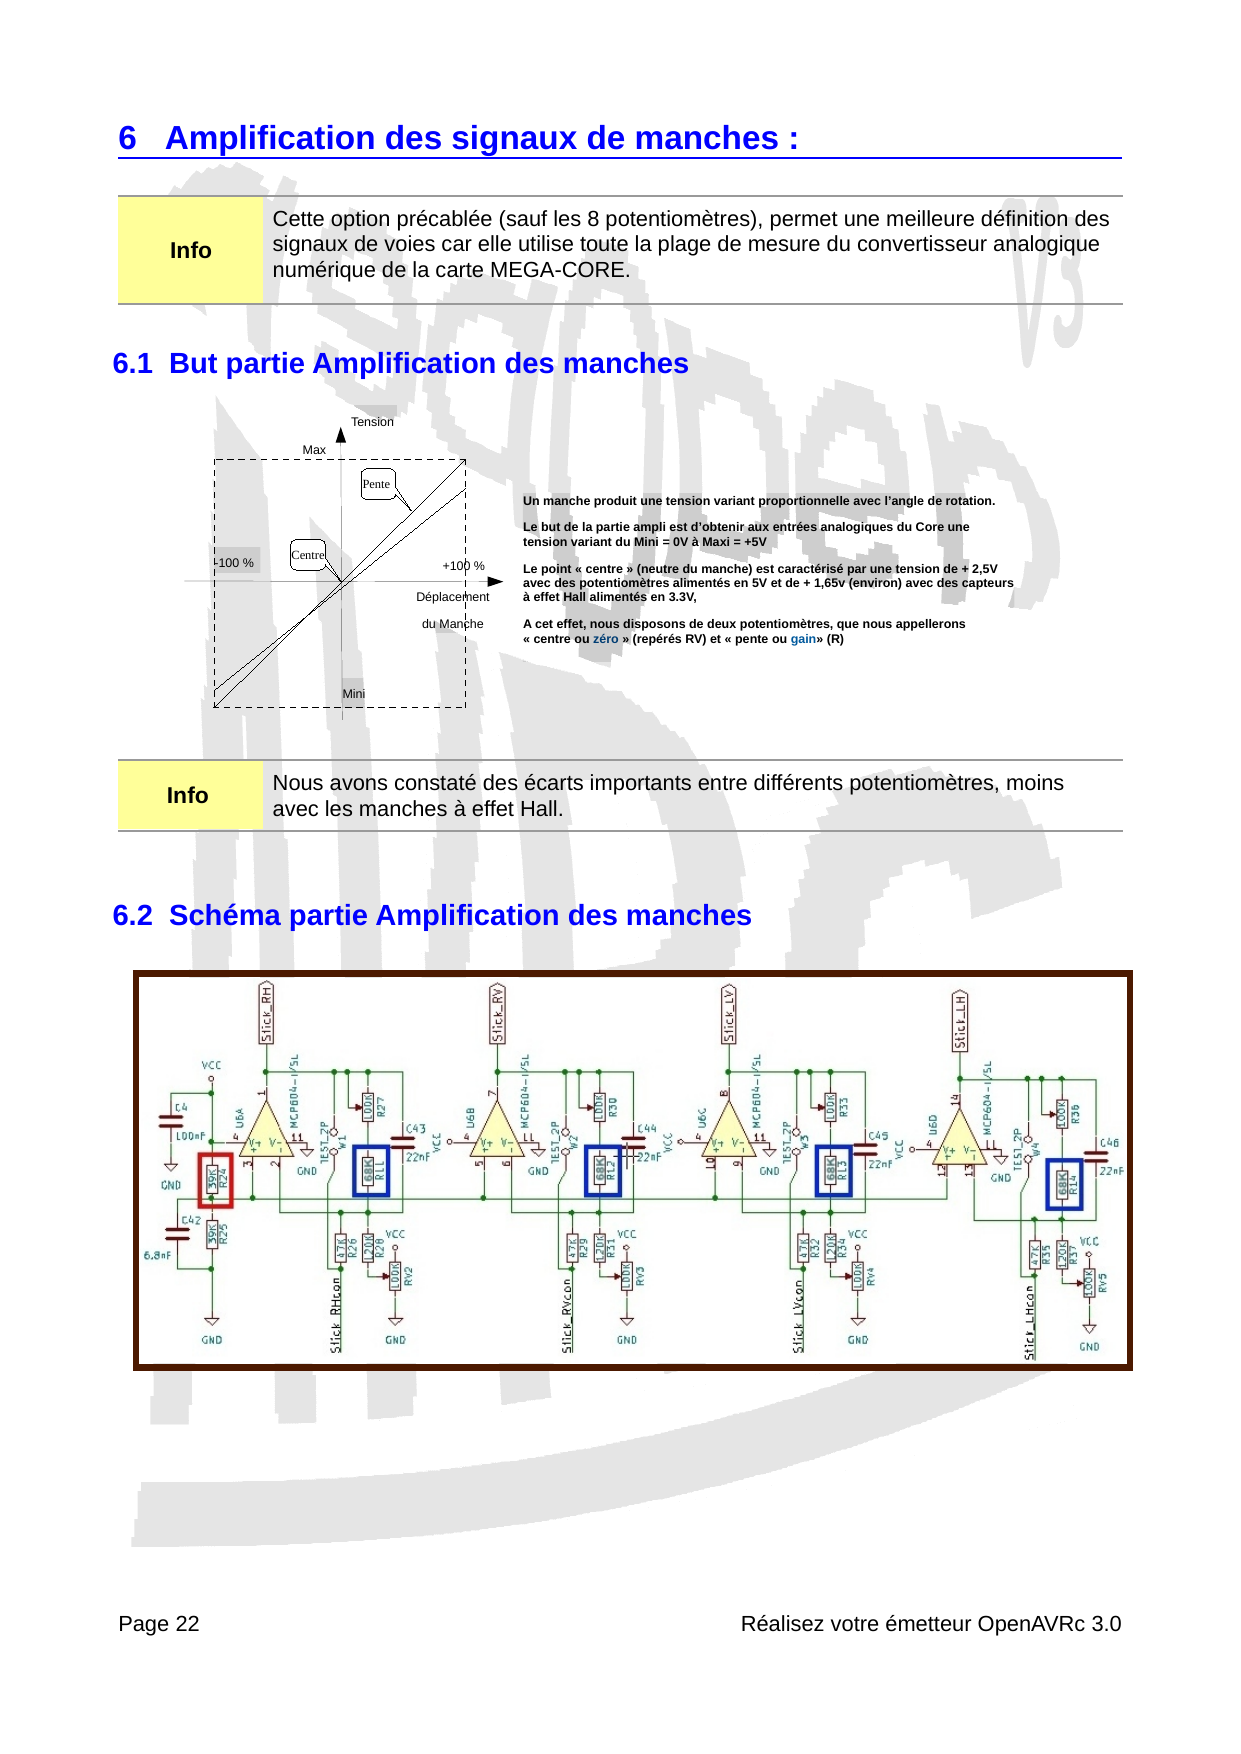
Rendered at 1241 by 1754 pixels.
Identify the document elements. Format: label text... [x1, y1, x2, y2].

text Un manche produit une tension variant proportionnelle avec l’angle de rotation. [523, 493, 1014, 507]
subtitle 6.2 Schéma partie Amplification des manches [112, 897, 1122, 931]
table_header Info [118, 197, 263, 303]
text Le point « centre » (neutre du manche) est caractérisé par une tension de + 2,5V avec des potentiomètres alimentés en 5V et de + 1,65v (environ) avec des capteurs à effet Hall alimentés en 3.3V, [523, 561, 1014, 604]
table_header Cette option précablée (sauf les 8 potentiomètres), permet une meilleure définition des signaux de voies car elle utilise toute la plage de mesure du convertisseur analogique numérique de la carte MEGA-CORE. [264, 197, 1122, 303]
text Déplacement [412, 589, 494, 604]
text +100 % [442, 550, 488, 575]
subtitle 6.1 But partie Amplification des manches [112, 346, 1122, 379]
subtitle 6 Amplification des signaux de manches : [118, 118, 1122, 157]
text du Manche [412, 616, 494, 631]
picture [141, 978, 1125, 1363]
text Mini [342, 678, 374, 703]
text A cet effet, nous disposons de deux potentiomètres, que nous appellerons « centre ou zéro » (repérés RV) et « pente ou gain» (R) [523, 617, 1014, 646]
text Max [302, 434, 334, 459]
text Le but de la partie ampli est d’obtenir aux entrées analogiques du Core une tension variant du Mini = 0V à Maxi = +5V [523, 520, 1014, 549]
table_header Info [118, 761, 263, 829]
table_header Nous avons constaté des écarts importants entre différents potentiomètres, moins avec les manches à effet Hall. [264, 761, 1122, 829]
text Tension [351, 406, 397, 430]
text -100 % [214, 547, 260, 572]
